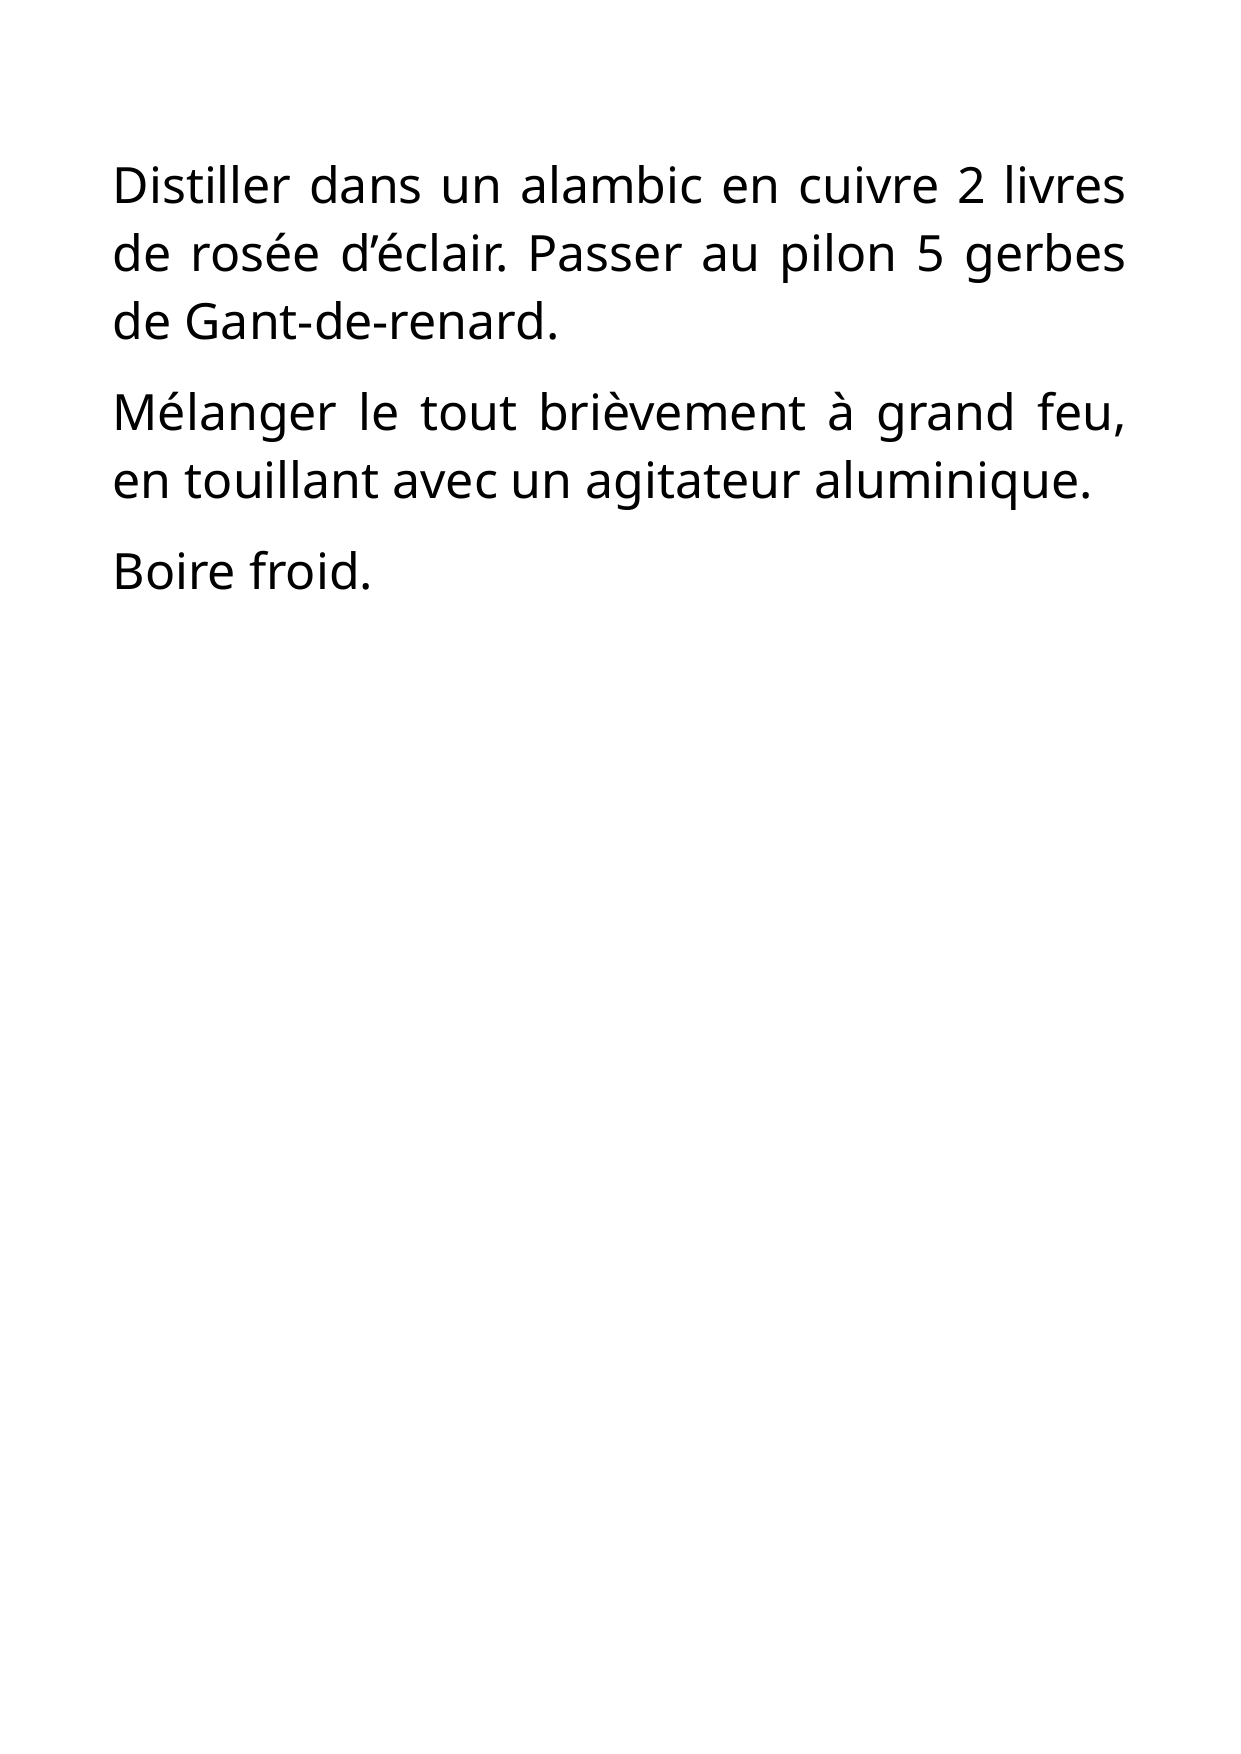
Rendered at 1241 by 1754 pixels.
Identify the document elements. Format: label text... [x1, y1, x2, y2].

text Mélanger le tout brièvement à grand feu, en touillant avec un agitateur aluminique. [112, 377, 1128, 513]
text Distiller dans un alambic en cuivre 2 livres de rosée d’éclair. Passer au pilon 5 gerbes de Gant-de-renard. [112, 150, 1128, 354]
text Boire froid. [112, 536, 1128, 604]
